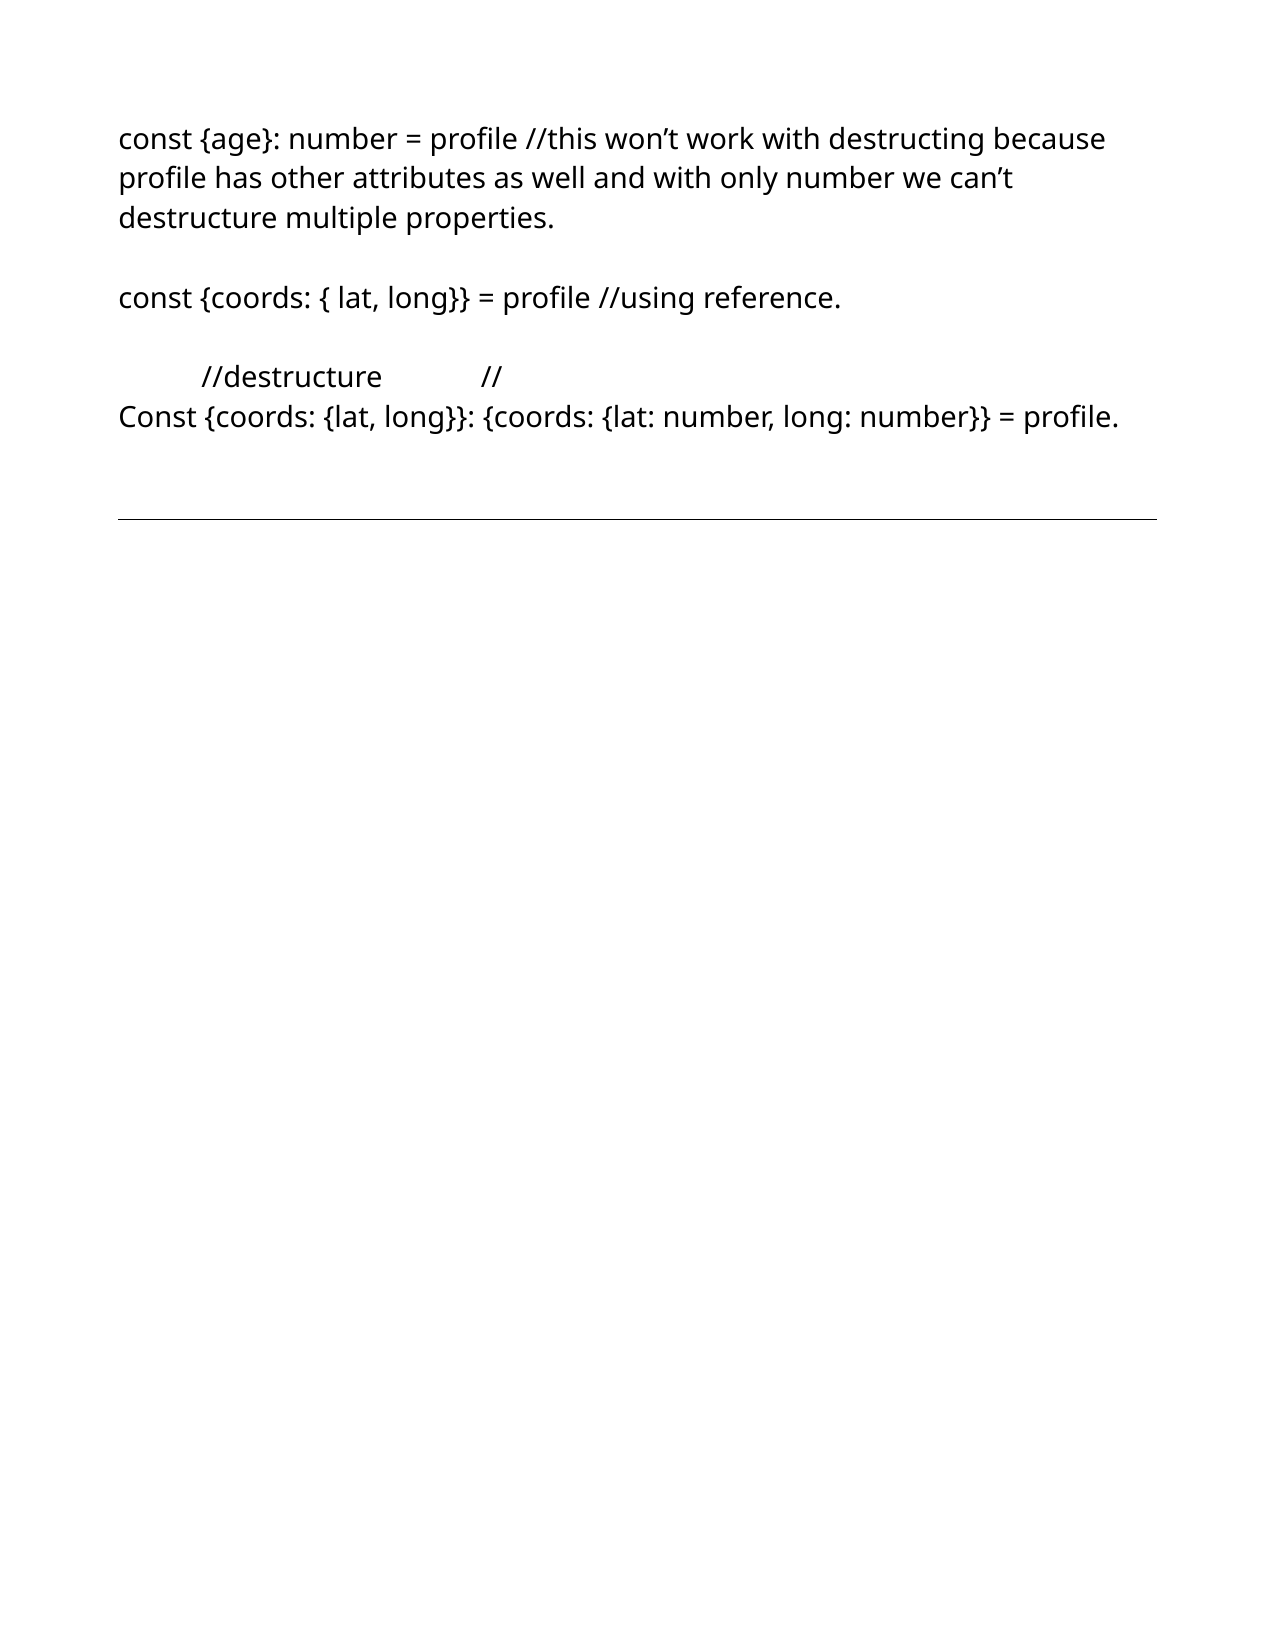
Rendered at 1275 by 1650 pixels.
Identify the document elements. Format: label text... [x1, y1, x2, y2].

text const {coords: { lat, long}} = profile //using reference. [118, 277, 1157, 317]
text const {age}: number = profile //this won’t work with destructing because profile has other attributes as well and with only number we can’t destructure multiple properties. [118, 118, 1157, 237]
text //destructure // [118, 356, 1157, 396]
text Const {coords: {lat, long}}: {coords: {lat: number, long: number}} = profile. [118, 396, 1157, 436]
